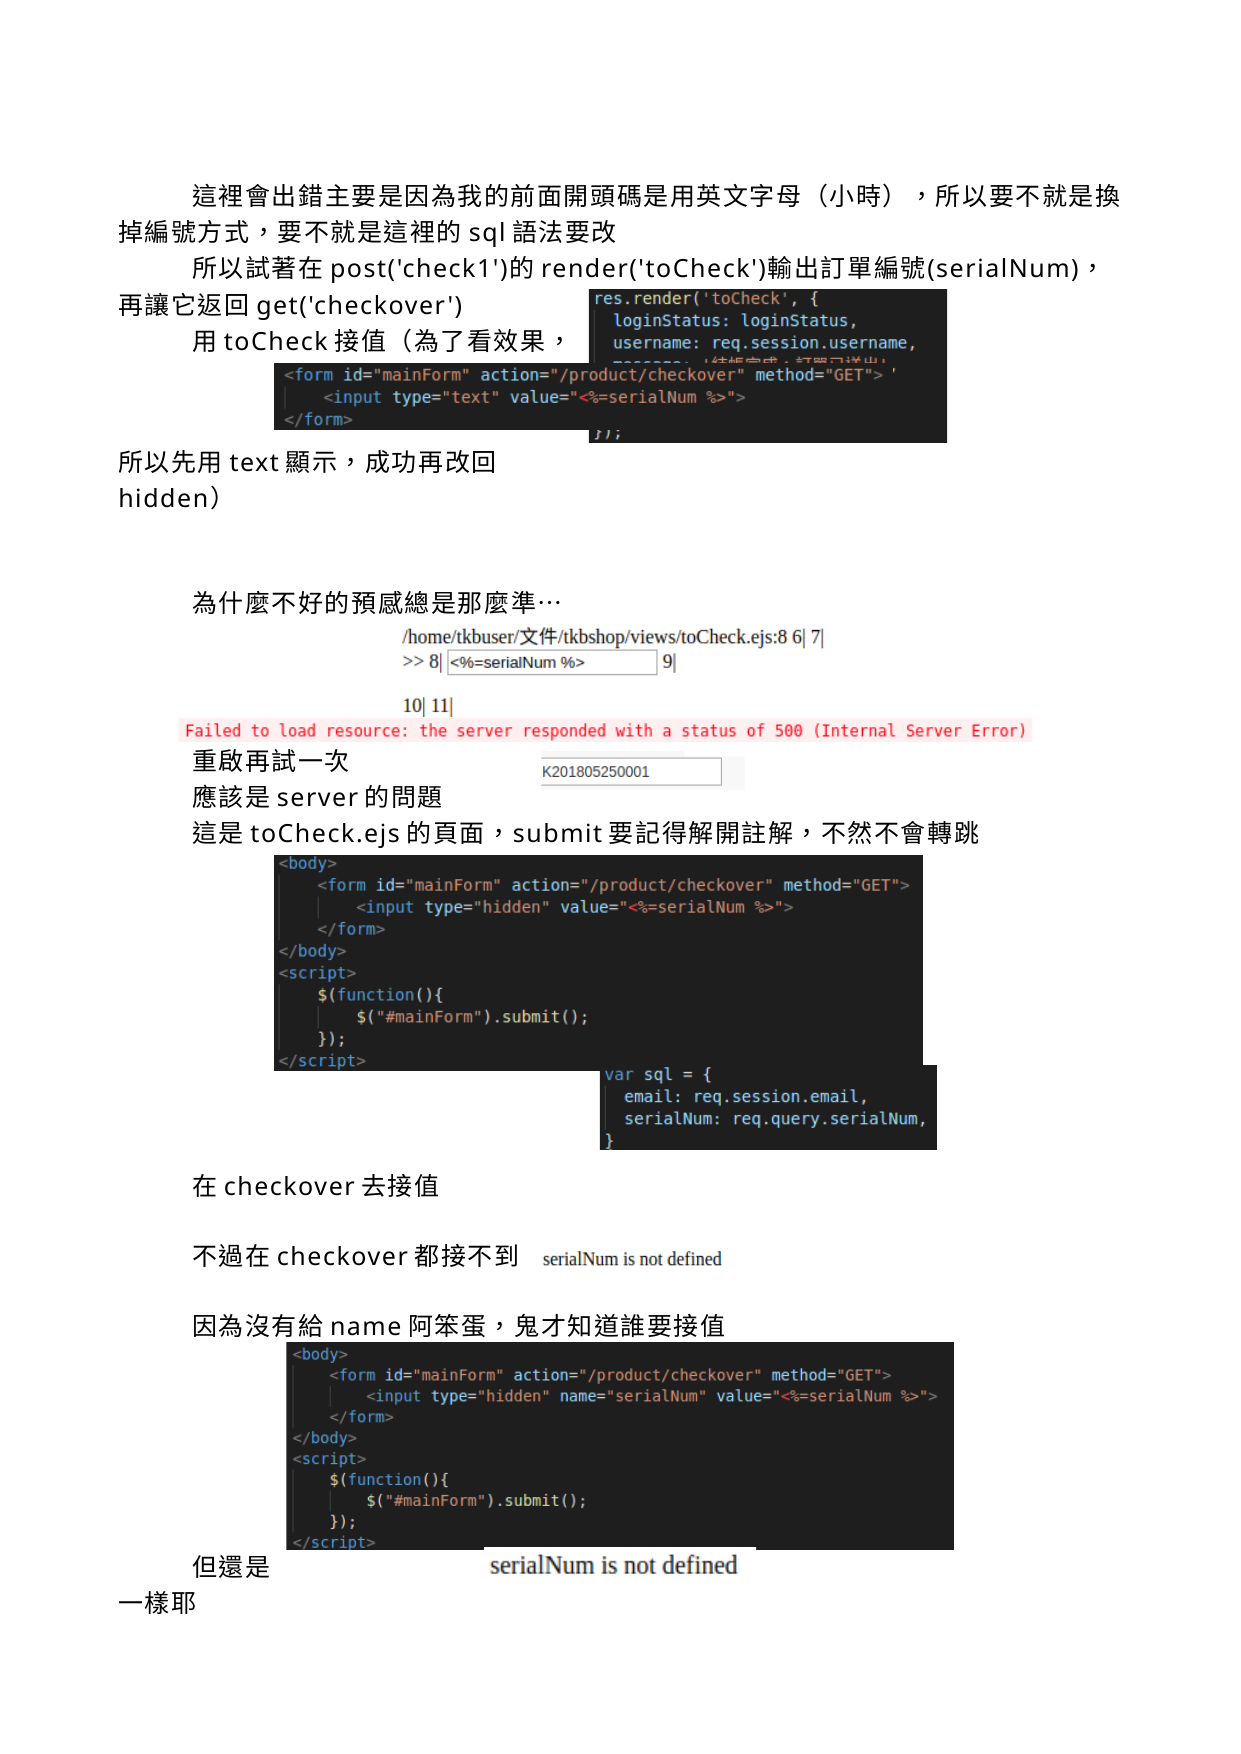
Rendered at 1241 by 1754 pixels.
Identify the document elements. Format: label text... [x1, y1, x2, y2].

picture [541, 751, 745, 790]
text 這裡會出錯主要是因為我的前面開頭碼是用英文字母（小時），所以要不就是換掉編號方式，要不就是這裡的sql語法要改 [118, 176, 1122, 249]
picture [274, 855, 937, 1150]
text 所以試著在post('check1')的render('toCheck')輸出訂單編號(serialNum)，再讓它返回get('checkover') [118, 249, 1122, 321]
text 重啟再試一次 [118, 687, 1122, 778]
text 不過在checkover都接不到 [118, 1236, 1122, 1273]
text 因為沒有給name阿笨蛋，鬼才知道誰要接值 [118, 1307, 1122, 1343]
picture [286, 1342, 954, 1582]
picture [535, 1243, 764, 1276]
text 這是toCheck.ejs的頁面，submit要記得解開註解，不然不會轉跳 [118, 814, 1122, 850]
picture [394, 619, 846, 717]
picture [178, 718, 1033, 742]
text 應該是server的問題 [118, 778, 1122, 814]
text 用toCheck接值（為了看效果，所以先用text顯示，成功再改回hidden） [118, 321, 1122, 515]
text 但還是一樣耶 [118, 1547, 1122, 1620]
picture [274, 289, 948, 443]
text 為什麼不好的預感總是那麼準… [118, 583, 1122, 619]
text 在checkover去接值 [118, 1166, 1122, 1202]
